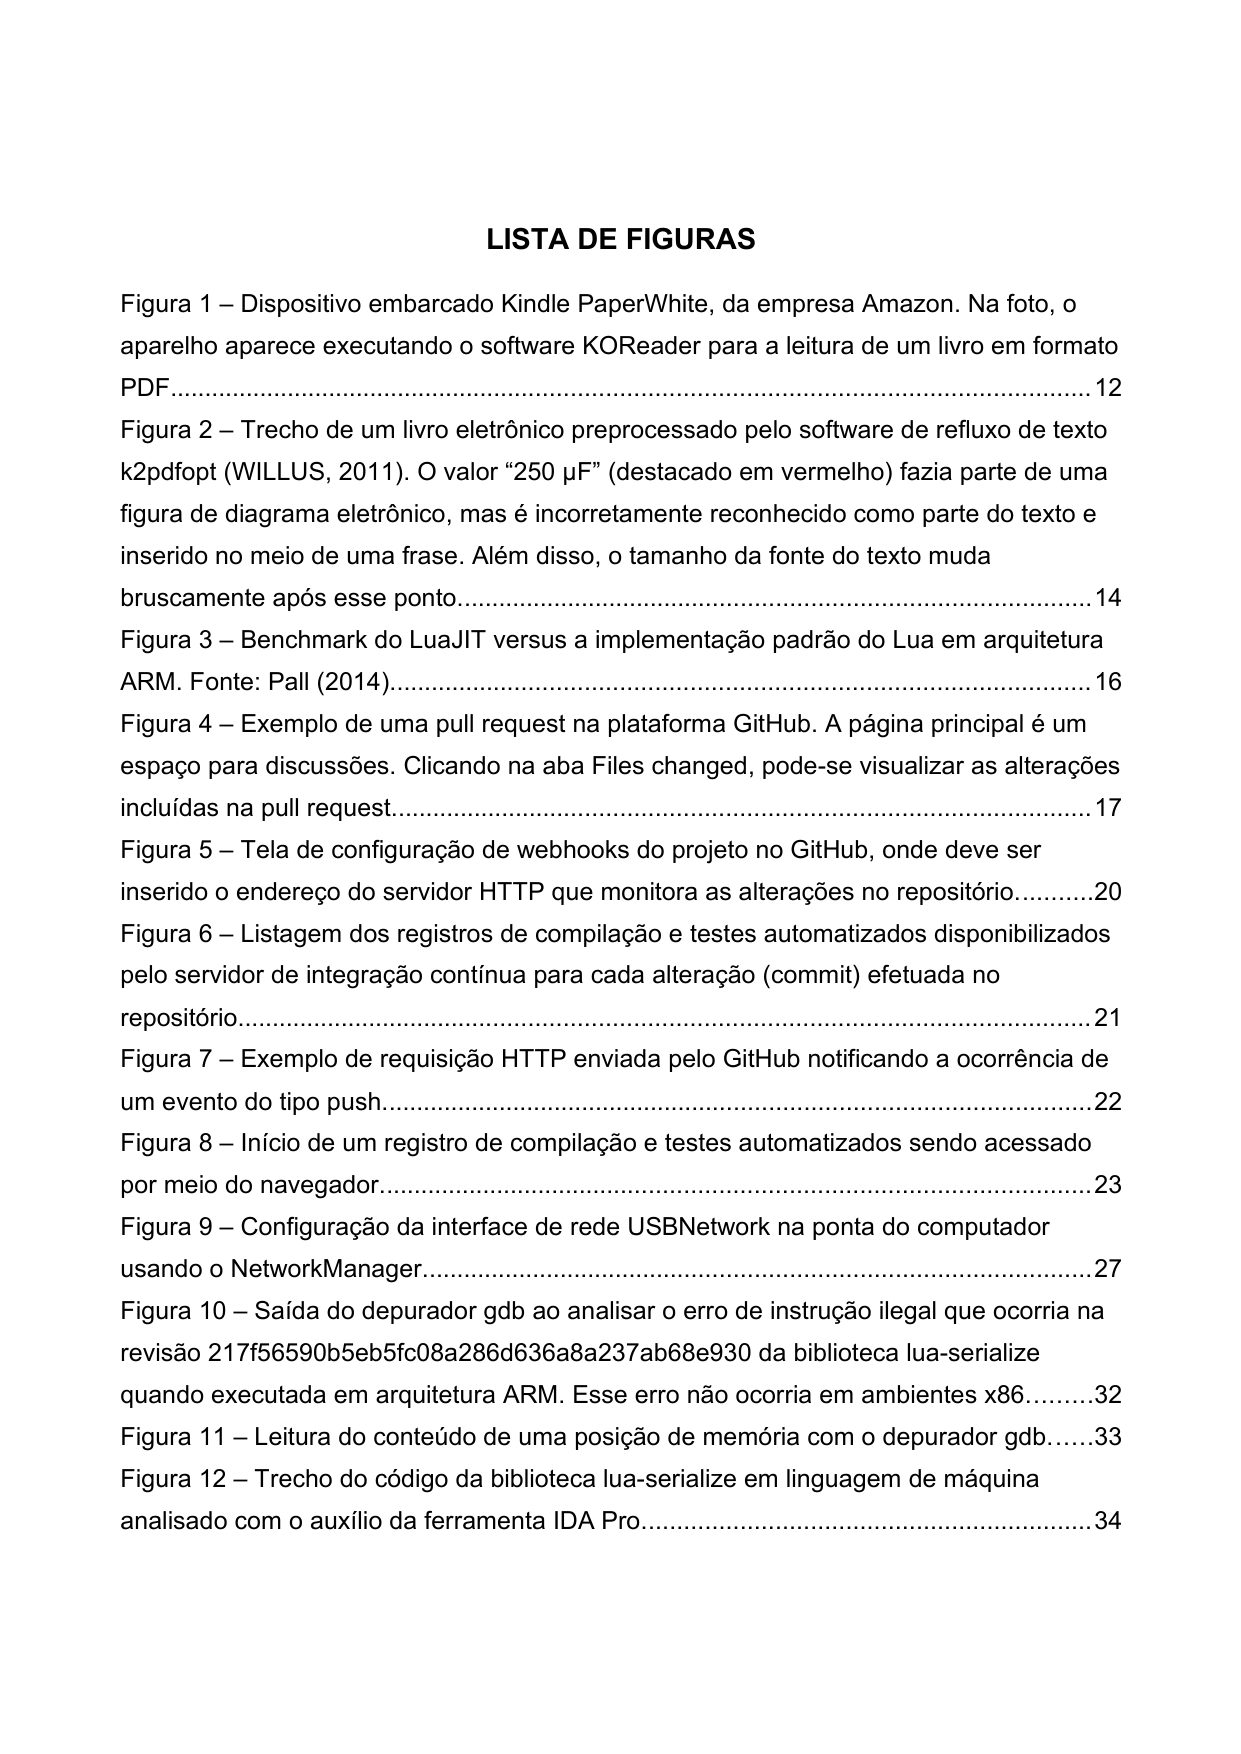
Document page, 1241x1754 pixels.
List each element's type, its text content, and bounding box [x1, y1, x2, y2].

text LISTA DE FIGURAS [120, 223, 1122, 256]
text Figura 4 – Exemplo de uma pull request na plataforma GitHub. A página principal é um espaço para discussões. Clicando na aba Files changed, pode-se visualizar as alterações incluídas na pull request. 17 [120, 709, 1122, 822]
text Figura 9 – Configuração da interface de rede USBNetwork na ponta do computador usando o NetworkManager. 27 [120, 1213, 1122, 1283]
text Figura 3 – Benchmark do LuaJIT versus a implementação padrão do Lua em arquitetura ARM. Fonte: Pall (2014). 16 [120, 626, 1122, 696]
text Figura 5 – Tela de configuração de webhooks do projeto no GitHub, onde deve ser inserido o endereço do servidor HTTP que monitora as alterações no repositório. 20 [120, 836, 1122, 906]
text Figura 12 – Trecho do código da biblioteca lua-serialize em linguagem de máquina analisado com o auxílio da ferramenta IDA Pro. 34 [120, 1465, 1122, 1535]
text Figura 1 – Dispositivo embarcado Kindle PaperWhite, da empresa Amazon. Na foto, o aparelho aparece executando o software KOReader para a leitura de um livro em formato PDF. 12 [120, 290, 1122, 402]
text Figura 6 – Listagem dos registros de compilação e testes automatizados disponibilizados pelo servidor de integração contínua para cada alteração (commit) efetuada no repositório. 21 [120, 919, 1122, 1031]
text Figura 2 – Trecho de um livro eletrônico preprocessado pelo software de refluxo de texto k2pdfopt (WILLUS, 2011). O valor “250 μF” (destacado em vermelho) fazia parte de uma figura de diagrama eletrônico, mas é incorretamente reconhecido como parte do texto e inserido no meio de uma frase. Além disso, o tamanho da fonte do texto muda bruscamente após esse ponto. 14 [120, 416, 1122, 612]
text Figura 7 – Exemplo de requisição HTTP enviada pelo GitHub notificando a ocorrência de um evento do tipo push. 22 [120, 1045, 1122, 1115]
text Figura 10 – Saída do depurador gdb ao analisar o erro de instrução ilegal que ocorria na revisão 217f56590b5eb5fc08a286d636a8a237ab68e930 da biblioteca lua-serialize quando executada em arquitetura ARM. Esse erro não ocorria em ambientes x86. 32 [120, 1297, 1122, 1409]
text Figura 11 – Leitura do conteúdo de uma posição de memória com o depurador gdb. 33 [120, 1423, 1122, 1451]
text Figura 8 – Início de um registro de compilação e testes automatizados sendo acessado por meio do navegador. 23 [120, 1129, 1122, 1199]
